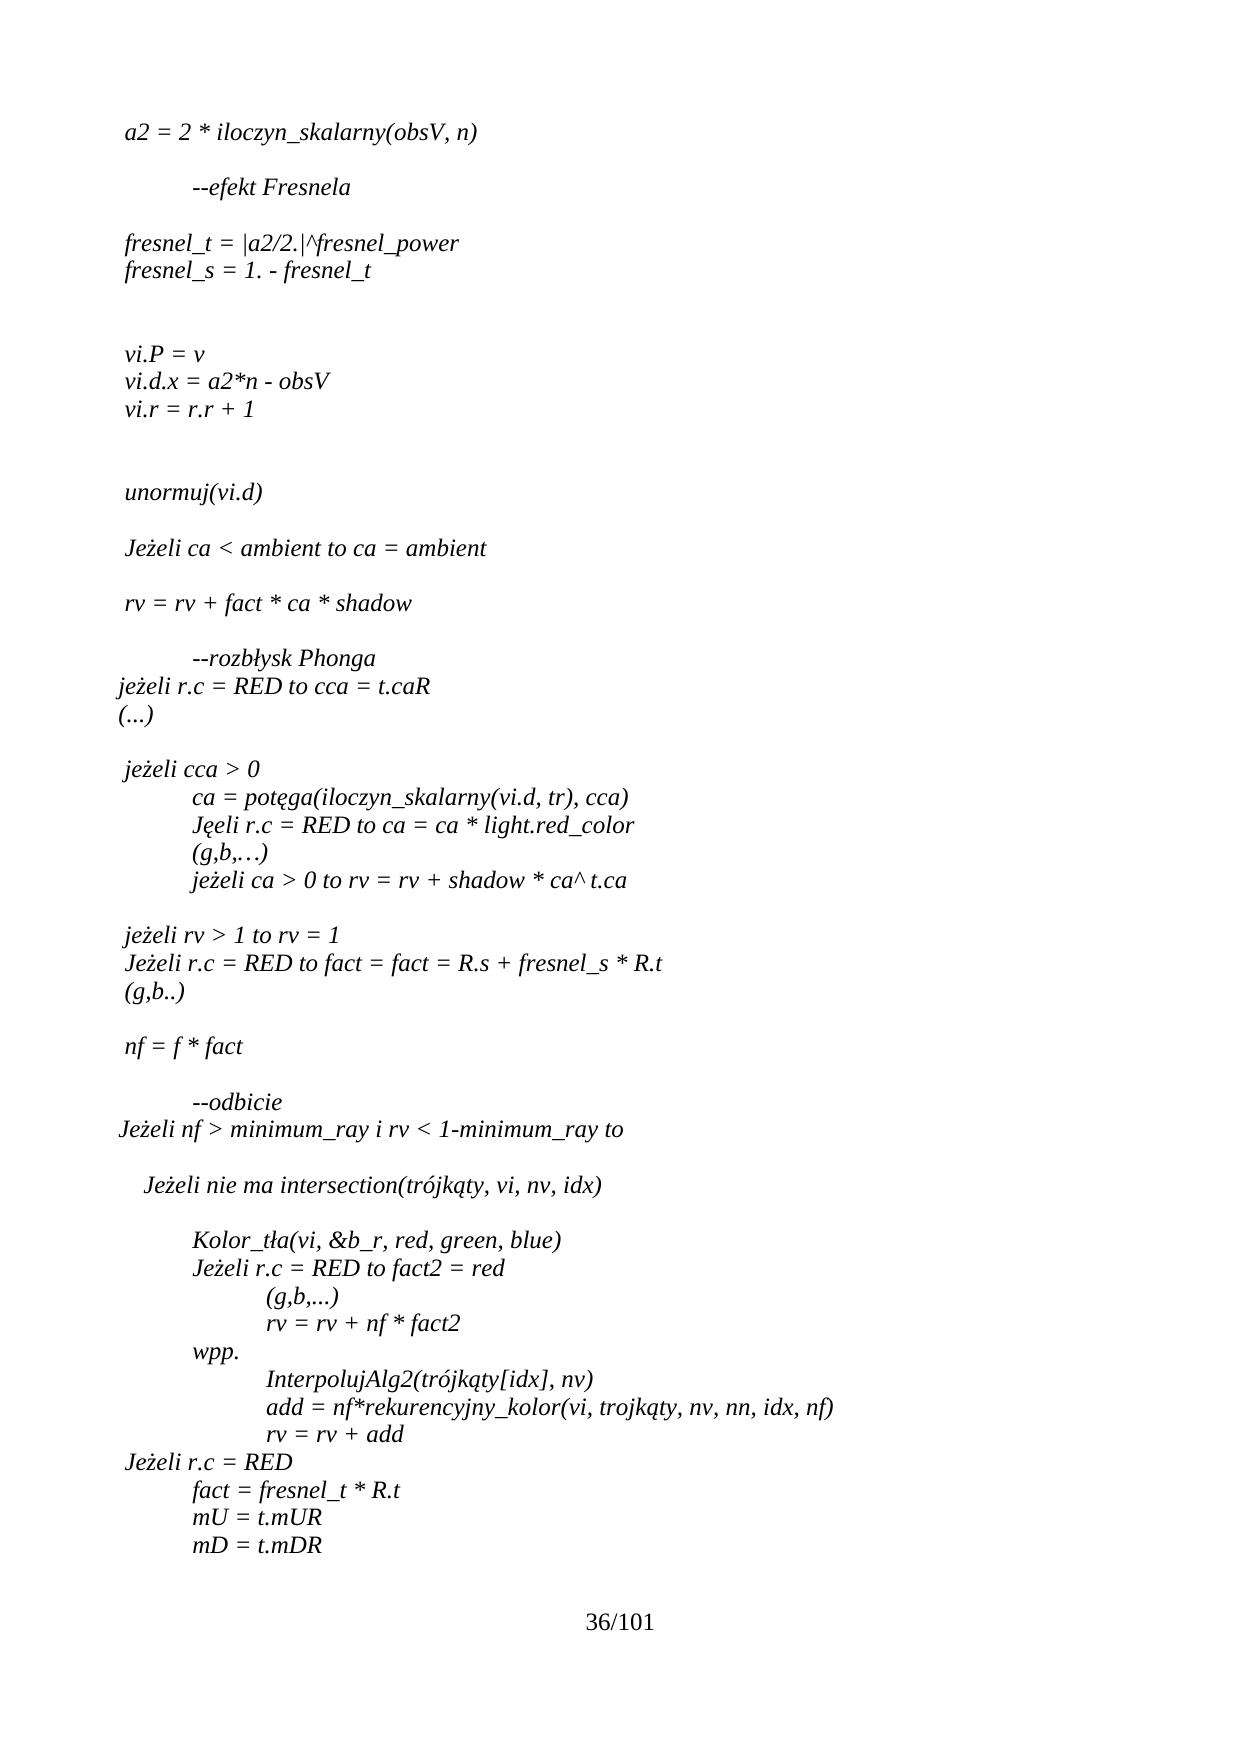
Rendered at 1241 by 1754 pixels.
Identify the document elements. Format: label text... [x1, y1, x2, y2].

text rv = rv + add [118, 1420, 1122, 1448]
text a2 = 2 * iloczyn_skalarny(obsV, n) [118, 118, 1122, 146]
text Jeżeli ca < ambient to ca = ambient [118, 534, 1122, 561]
text Kolor_tła(vi, &b_r, red, green, blue) [118, 1226, 1122, 1254]
text Jeżeli nf > minimum_ray i rv < 1-minimum_ray to [118, 1116, 1122, 1143]
text ca = potęga(iloczyn_skalarny(vi.d, tr), cca) [118, 783, 1122, 811]
text (g,b,...) [118, 1282, 1122, 1309]
text --efekt Fresnela [118, 173, 1122, 201]
text vi.r = r.r + 1 [118, 395, 1122, 423]
text (...) [118, 700, 1122, 728]
text rv = rv + fact * ca * shadow [118, 589, 1122, 617]
text nf = f * fact [118, 1032, 1122, 1060]
text Jęeli r.c = RED to ca = ca * light.red_color [118, 811, 1122, 838]
text --odbicie [118, 1088, 1122, 1116]
text wpp. [118, 1337, 1122, 1365]
text jeżeli r.c = RED to cca = t.caR [118, 672, 1122, 700]
text jeżeli cca > 0 [118, 755, 1122, 783]
text Jeżeli r.c = RED to fact = fact = R.s + fresnel_s * R.t [118, 949, 1122, 977]
text (g,b,…) [118, 838, 1122, 866]
text Jeżeli nie ma intersection(trójkąty, vi, nv, idx) [118, 1171, 1122, 1199]
text vi.d.x = a2*n - obsV [118, 367, 1122, 395]
text rv = rv + nf * fact2 [118, 1309, 1122, 1337]
text Jeżeli r.c = RED [118, 1448, 1122, 1476]
text InterpolujAlg2(trójkąty[idx], nv) [118, 1365, 1122, 1393]
text mD = t.mDR [118, 1531, 1122, 1559]
text (g,b..) [118, 977, 1122, 1005]
text fresnel_s = 1. - fresnel_t [118, 257, 1122, 284]
text vi.P = v [118, 340, 1122, 367]
text fact = fresnel_t * R.t [118, 1476, 1122, 1503]
text jeżeli ca > 0 to rv = rv + shadow * ca^ t.ca [118, 866, 1122, 894]
text add = nf*rekurencyjny_kolor(vi, trojkąty, nv, nn, idx, nf) [118, 1393, 1122, 1420]
text --rozbłysk Phonga [118, 644, 1122, 672]
text jeżeli rv > 1 to rv = 1 [118, 922, 1122, 949]
text mU = t.mUR [118, 1503, 1122, 1531]
text fresnel_t = |a2/2.|^fresnel_power [118, 229, 1122, 257]
text unormuj(vi.d) [118, 478, 1122, 506]
text Jeżeli r.c = RED to fact2 = red [118, 1254, 1122, 1282]
